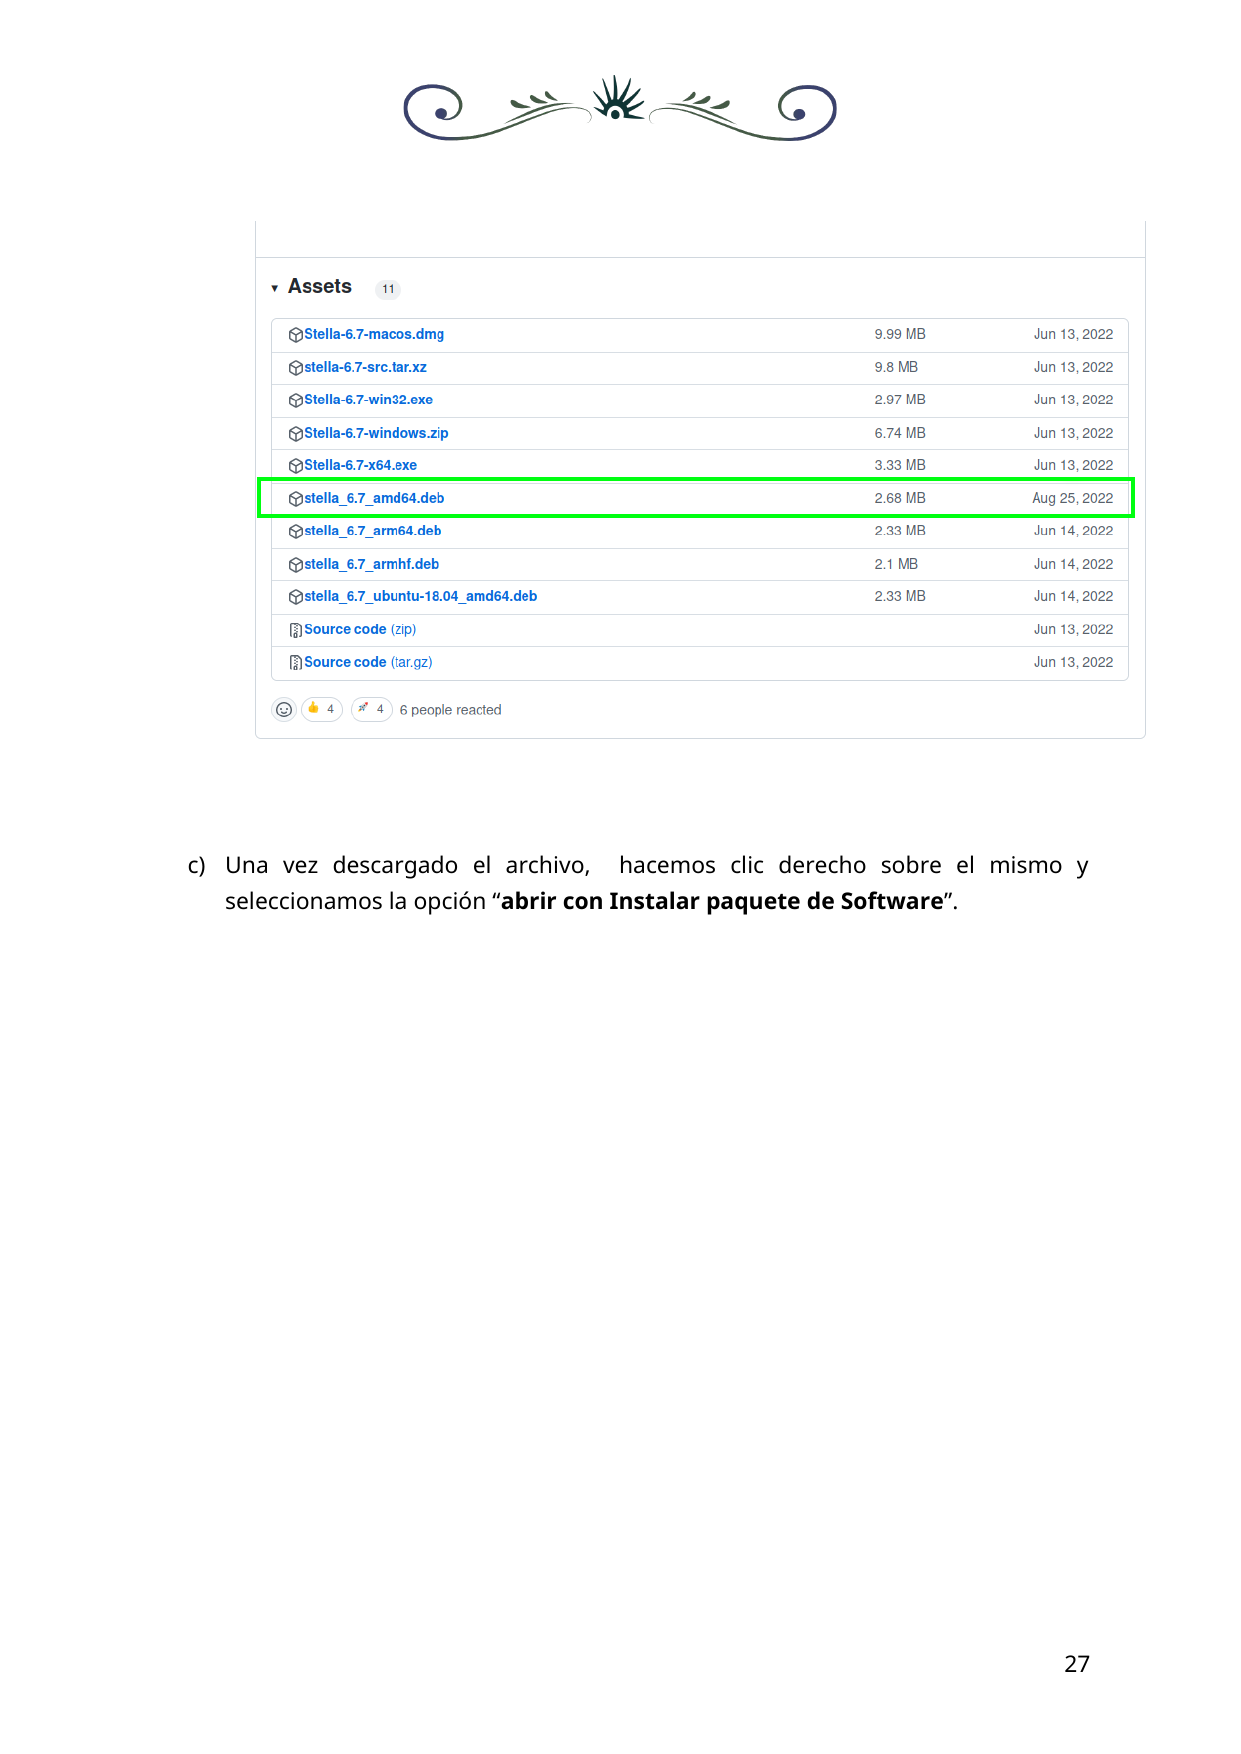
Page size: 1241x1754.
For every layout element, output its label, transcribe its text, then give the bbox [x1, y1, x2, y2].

list Una vez descargado el archivo, hacemos clic derecho sobre el mismo y seleccionamos la opción “abrir con Instalar paquete de Software”. [187, 849, 1090, 916]
picture [225, 221, 1166, 759]
picture [403, 75, 837, 141]
